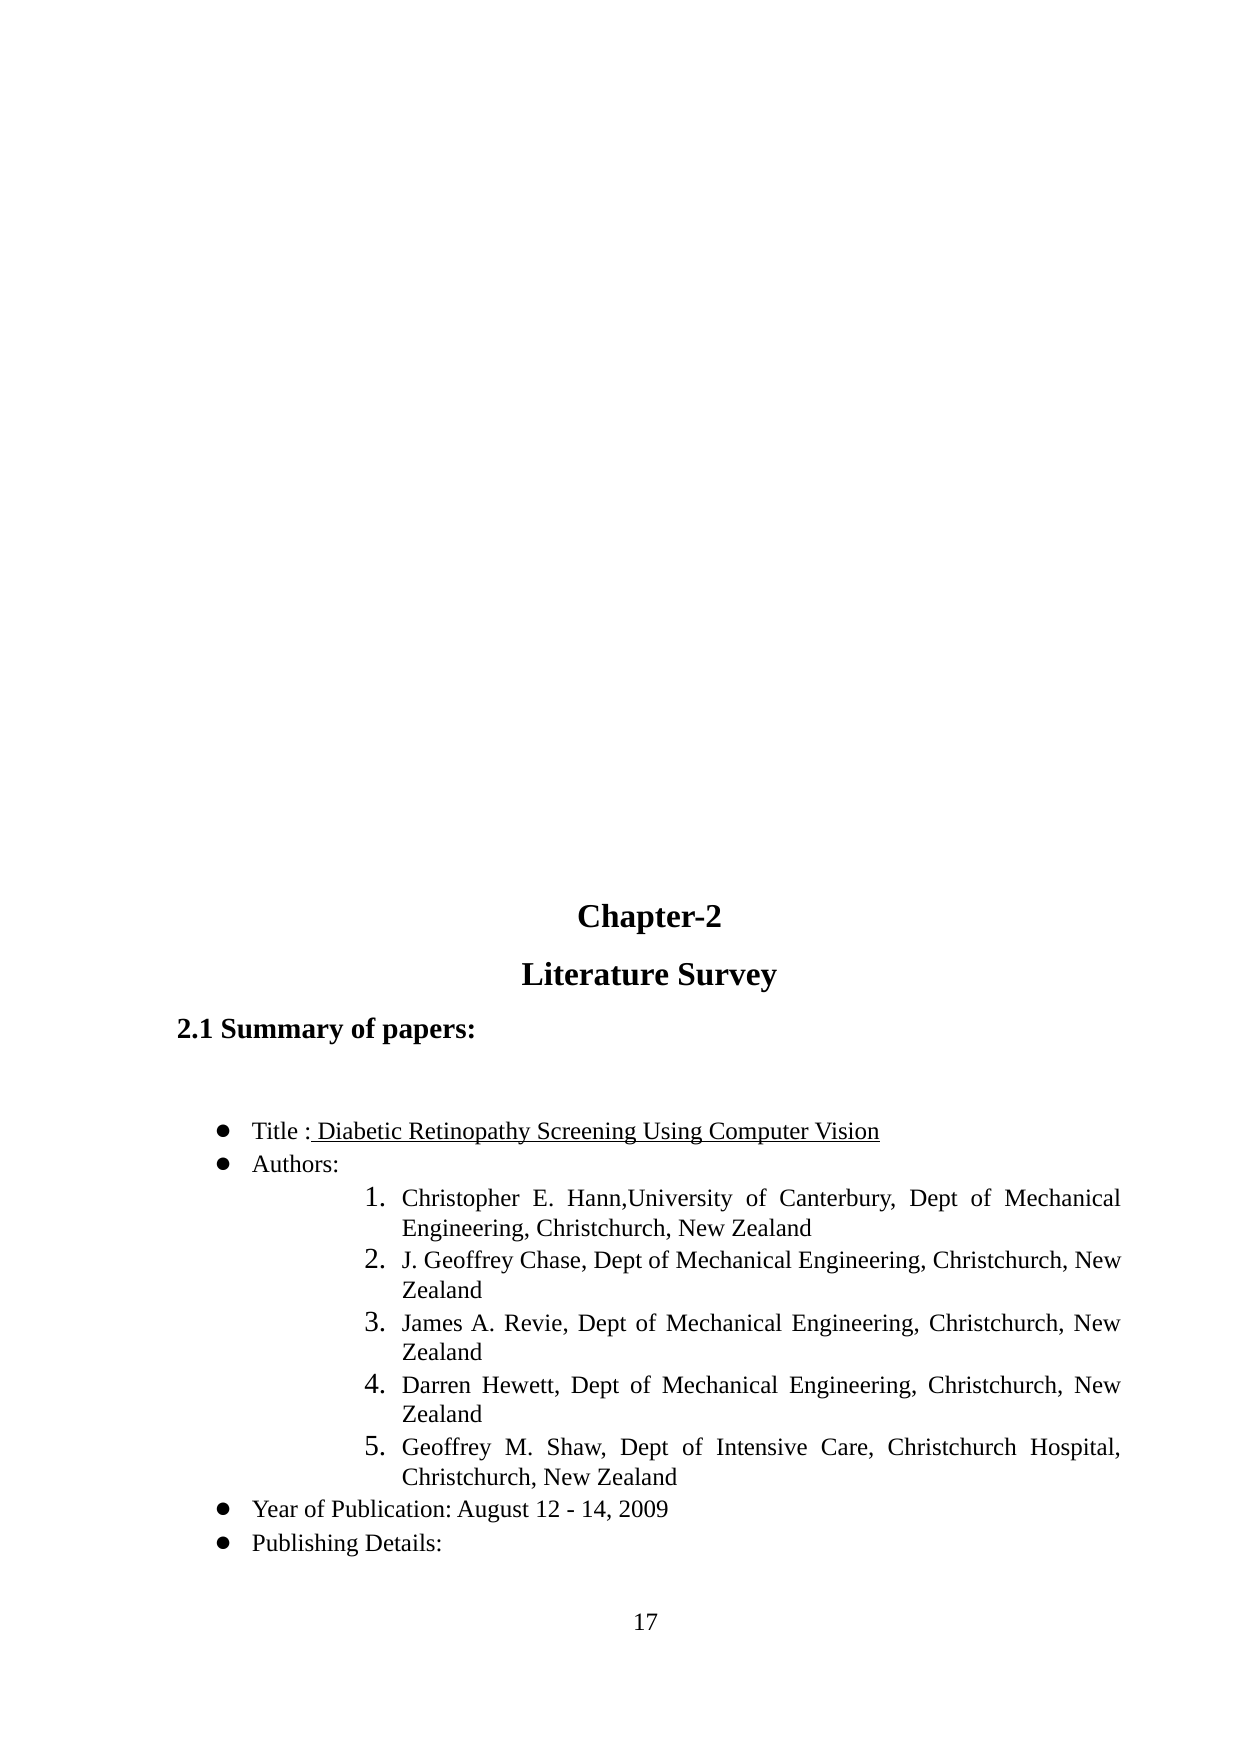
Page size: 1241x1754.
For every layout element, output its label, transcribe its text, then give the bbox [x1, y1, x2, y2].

list Publishing Details: [214, 1524, 1122, 1558]
text Literature Survey [177, 954, 1122, 992]
list Year of Publication: August 12 - 14, 2009 [214, 1491, 1122, 1524]
list J. Geoffrey Chase, Dept of Mechanical Engineering, Christchurch, New Zealand [364, 1241, 1122, 1304]
text 2.1 Summary of papers: [177, 1011, 1122, 1045]
list James A. Revie, Dept of Mechanical Engineering, Christchurch, New Zealand [364, 1304, 1122, 1366]
list Darren Hewett, Dept of Mechanical Engineering, Christchurch, New Zealand [364, 1366, 1122, 1428]
list Title : Diabetic Retinopathy Screening Using Computer Vision [214, 1112, 1122, 1146]
text Chapter-2 [177, 896, 1122, 935]
list Geoffrey M. Shaw, Dept of Intensive Care, Christchurch Hospital, Christchurch, New Zealand [364, 1428, 1122, 1491]
list Authors: [214, 1146, 1122, 1179]
list Christopher E. Hann,University of Canterbury, Dept of Mechanical Engineering, Christchurch, New Zealand [364, 1179, 1122, 1241]
